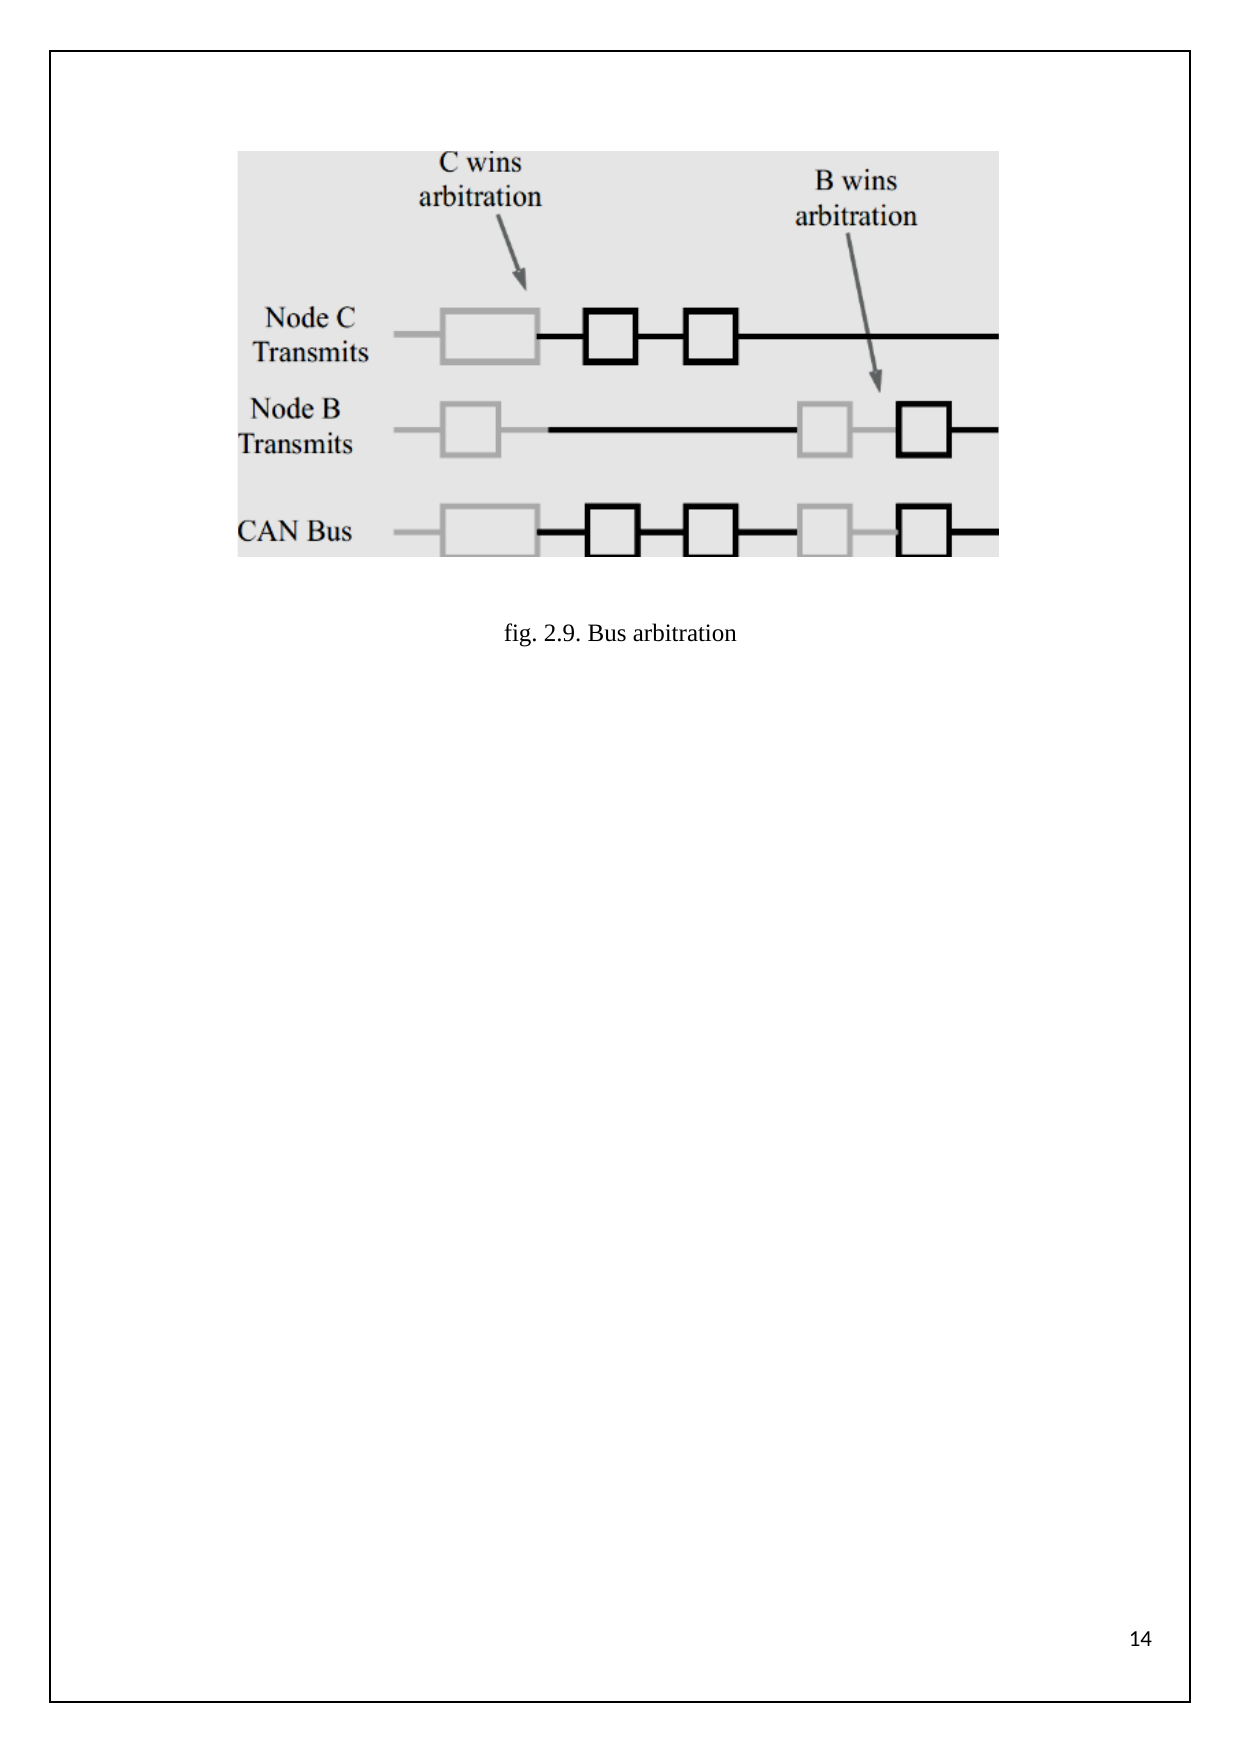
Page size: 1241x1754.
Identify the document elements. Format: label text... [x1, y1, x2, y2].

text fig. 2.9. Bus arbitration [89, 618, 1152, 647]
picture [237, 151, 999, 557]
